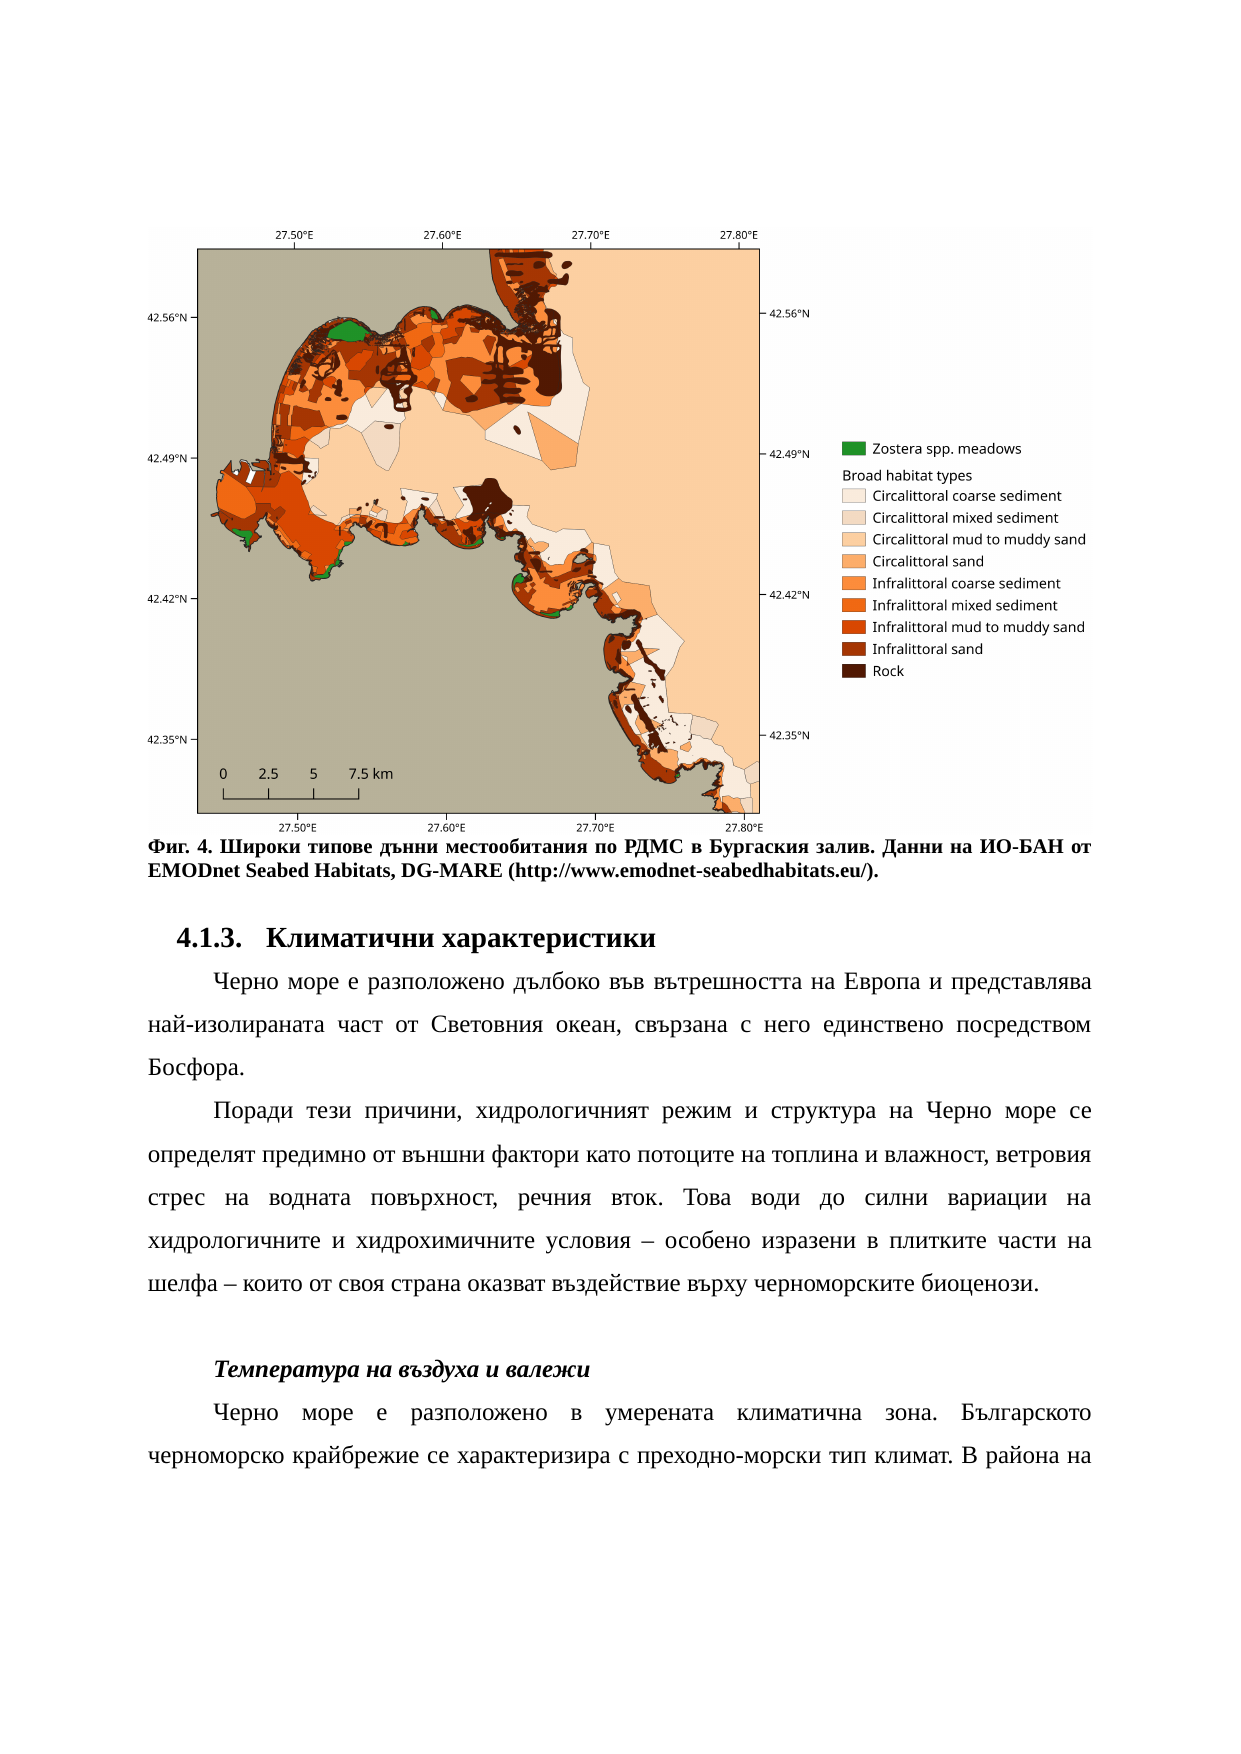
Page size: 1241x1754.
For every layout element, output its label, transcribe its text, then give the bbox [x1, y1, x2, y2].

text Поради тези причини, хидрологичният режим и структура на Черно море се определят предимно от външни фактори като потоците на топлина и влажност, ветровия стрес на водната повърхност, речния вток. Това води до силни вариации на хидрологичните и хидрохимичните условия – особено изразени в плитките части на шелфа – които от своя страна оказват въздействие върху черноморските биоценози. [148, 1096, 1093, 1297]
text Черно море е разположено в умерената климатична зона. Българското черноморско крайбрежие се характеризира с преходно-морски тип климат. В района на [148, 1397, 1093, 1469]
subtitle Климатични характеристики [242, 920, 1093, 954]
text Фиг. 4. Широки типове дънни местообитания по РДМС в Бургаския залив. Данни на ИО-БАН от EMODnet Seabed Habitats, DG-MARE (http://www.emodnet-seabedhabitats.eu/). [148, 835, 1093, 882]
text Температура на въздуха и валежи [148, 1354, 1093, 1383]
picture [147, 227, 1093, 835]
text Черно море е разположено дълбоко във вътрешността на Европа и представлява най-изолираната част от Световния океан, свързана с него единствено посредством Босфора. [148, 966, 1093, 1081]
